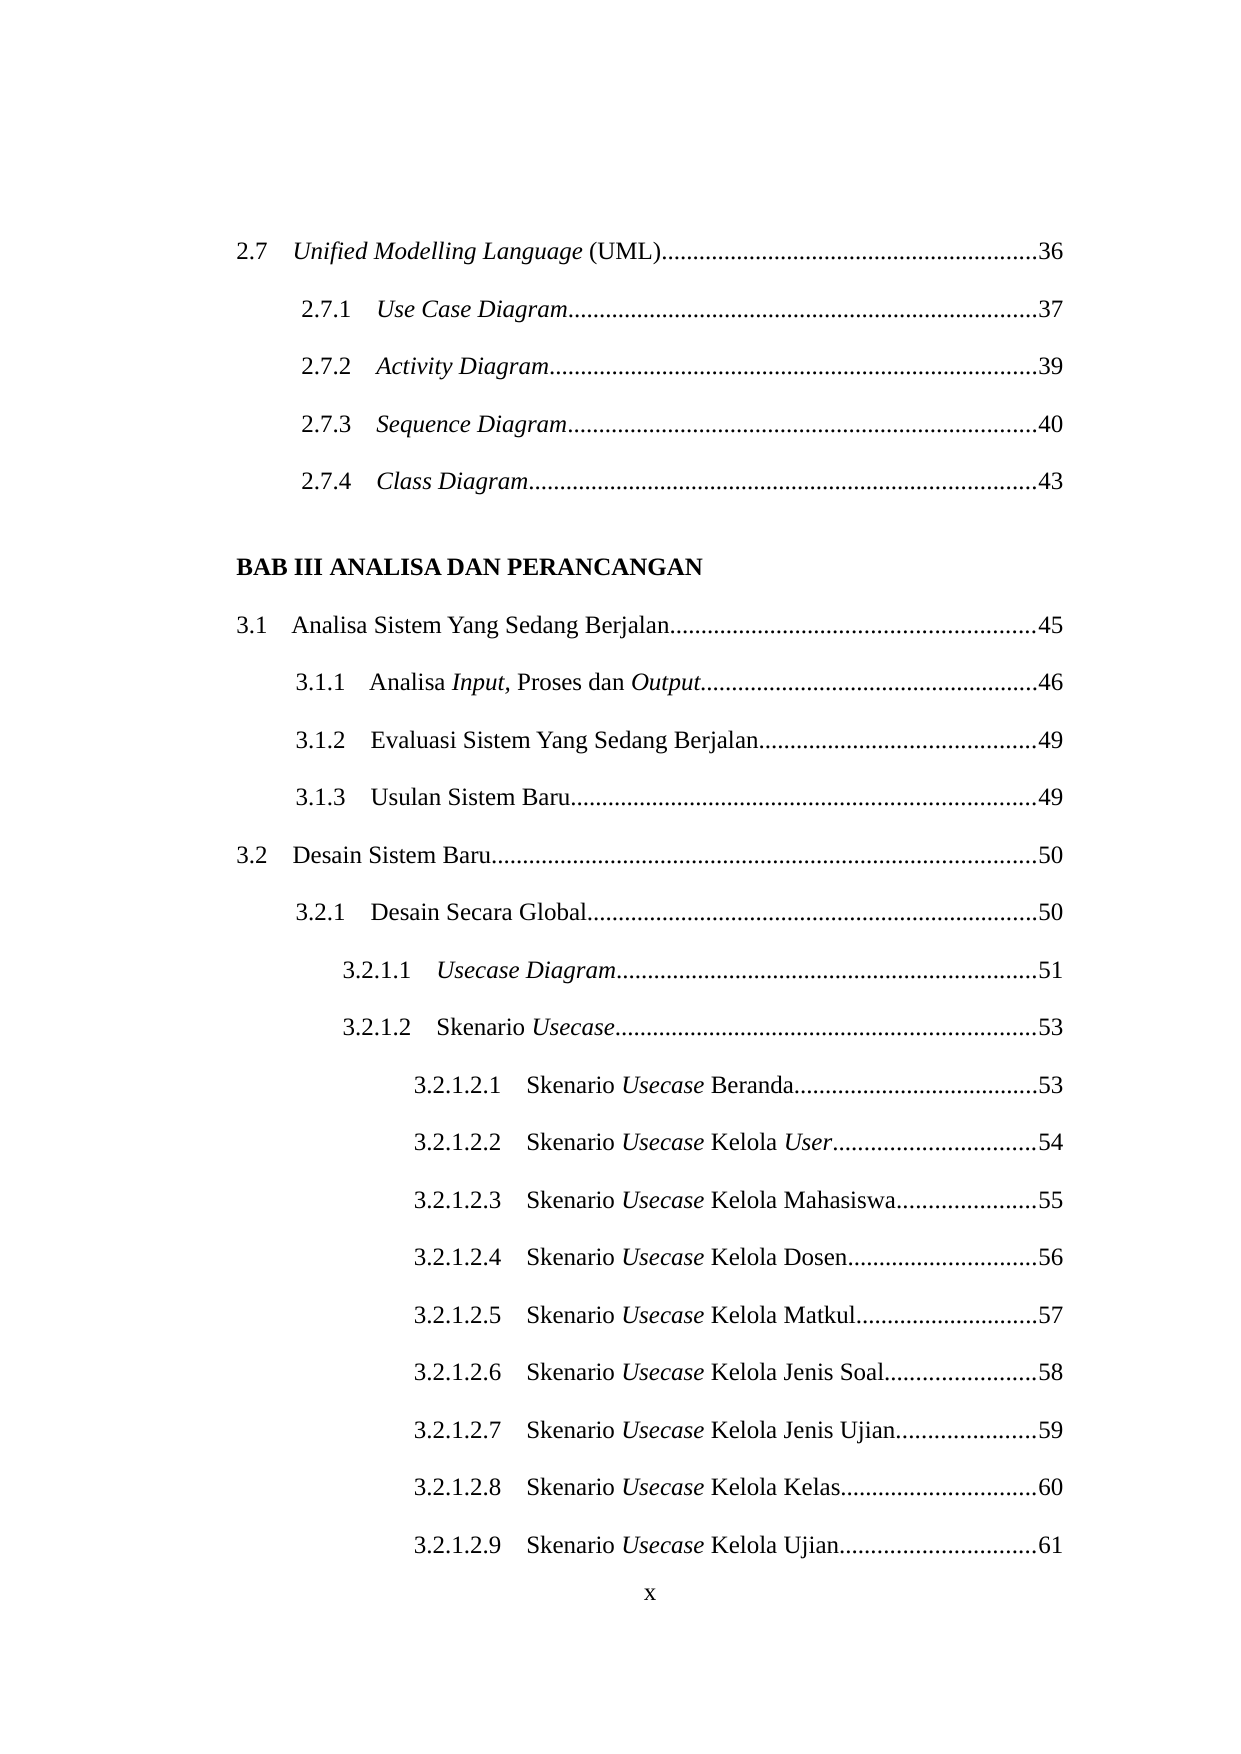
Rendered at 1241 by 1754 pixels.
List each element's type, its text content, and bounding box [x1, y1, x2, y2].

text BAB III ANALISA DAN PERANCANGAN [236, 552, 1063, 581]
text 3.2.1.2.7 Skenario Usecase Kelola Jenis Ujian 59 [413, 1415, 1063, 1444]
text 3.2.1.2.4 Skenario Usecase Kelola Dosen 56 [413, 1242, 1063, 1271]
text 3.2.1.2.2 Skenario Usecase Kelola User 54 [413, 1127, 1063, 1156]
text 3.1.1 Analisa Input, Proses dan Output 46 [295, 667, 1063, 696]
text 3.2.1 Desain Secara Global 50 [295, 897, 1063, 926]
text 3.1.2 Evaluasi Sistem Yang Sedang Berjalan 49 [295, 725, 1063, 754]
text 3.2.1.2.3 Skenario Usecase Kelola Mahasiswa 55 [413, 1185, 1063, 1214]
text 3.2.1.2.5 Skenario Usecase Kelola Matkul 57 [413, 1300, 1063, 1329]
text 3.2.1.2 Skenario Usecase 53 [342, 1012, 1063, 1041]
text 3.2.1.2.6 Skenario Usecase Kelola Jenis Soal 58 [413, 1357, 1063, 1386]
text 2.7.3 Sequence Diagram 40 [301, 409, 1063, 437]
text 2.7.4 Class Diagram 43 [301, 466, 1063, 495]
text 3.2.1.2.9 Skenario Usecase Kelola Ujian 61 [413, 1530, 1063, 1559]
text 2.7.1 Use Case Diagram 37 [301, 294, 1063, 322]
text 2.7 Unified Modelling Language (UML) 36 [236, 236, 1063, 265]
text 3.2.1.1 Usecase Diagram 51 [342, 955, 1063, 984]
text 3.2.1.2.1 Skenario Usecase Beranda 53 [413, 1070, 1063, 1099]
text 2.7.2 Activity Diagram 39 [301, 351, 1063, 380]
text 3.2 Desain Sistem Baru 50 [236, 840, 1063, 869]
text 3.1 Analisa Sistem Yang Sedang Berjalan 45 [236, 610, 1063, 639]
text 3.1.3 Usulan Sistem Baru 49 [295, 782, 1063, 811]
text 3.2.1.2.8 Skenario Usecase Kelola Kelas 60 [413, 1472, 1063, 1501]
